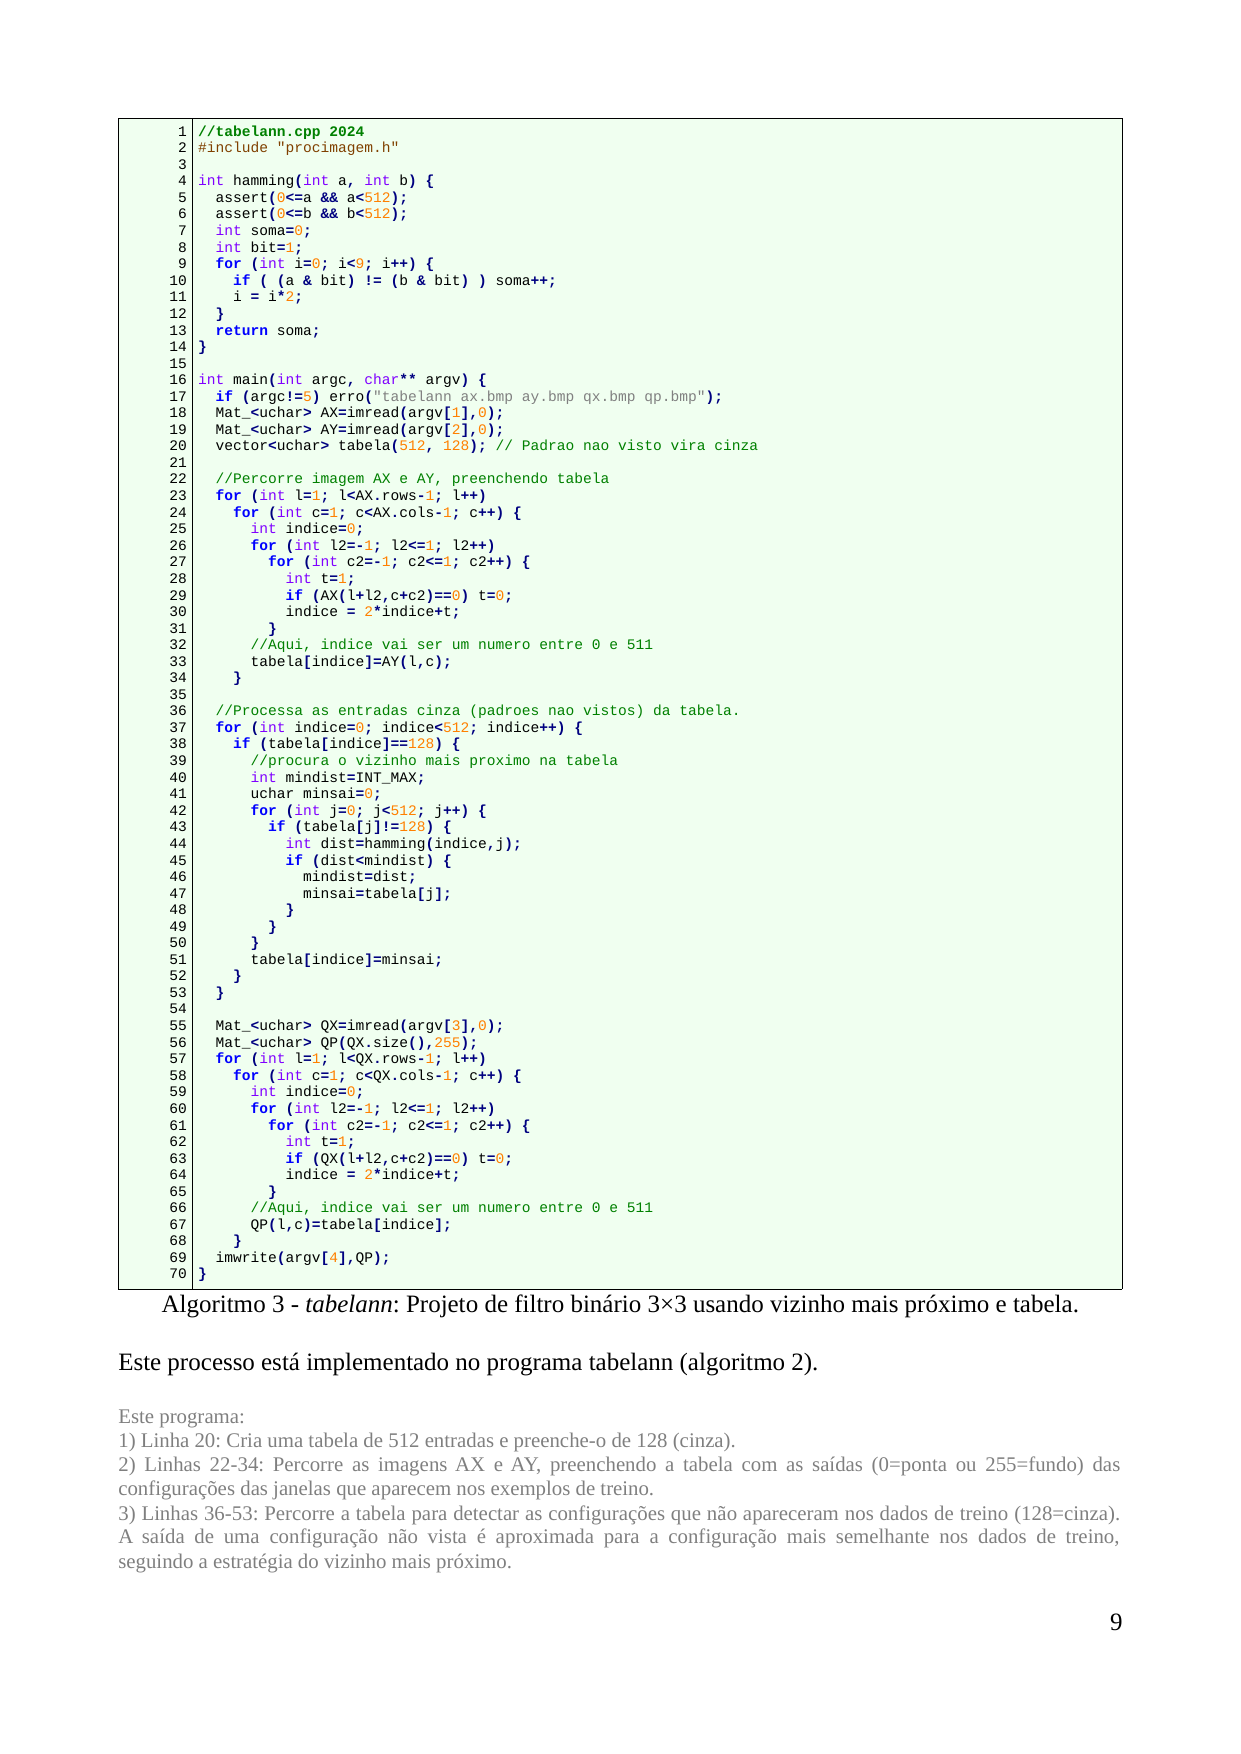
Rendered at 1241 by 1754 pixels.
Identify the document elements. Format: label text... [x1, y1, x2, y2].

text 3) Linhas 36-53: Percorre a tabela para detectar as configurações que não apareceram nos dados de treino (128=cinza). A saída de uma configuração não vista é aproximada para a configuração mais semelhante nos dados de treino, seguindo a estratégia do vizinho mais próximo. [118, 1500, 1122, 1573]
text Este programa: [118, 1404, 1122, 1428]
table_header 1 2 3 4 5 6 7 8 9 10 11 12 13 14 15 16 17 18 19 20 21 22 23 24 25 26 27 28 29 30 31 32 33 34 35 36 37 38 39 40 41 42 43 44 45 46 47 48 49 50 51 52 53 54 55 56 57 58 59 60 61 62 63 64 65 66 67 68 69 70 [119, 119, 192, 1289]
text Algoritmo 3 - tabelann: Projeto de filtro binário 3×3 usando vizinho mais próximo e tabela. [118, 1290, 1122, 1318]
text 1) Linha 20: Cria uma tabela de 512 entradas e preenche-o de 128 (cinza). [118, 1428, 1122, 1452]
text Este processo está implementado no programa tabelann (algoritmo 2). [118, 1347, 1122, 1375]
text 2) Linhas 22-34: Percorre as imagens AX e AY, preenchendo a tabela com as saídas (0=ponta ou 255=fundo) das configurações das janelas que aparecem nos exemplos de treino. [118, 1452, 1122, 1500]
table_header //tabelann.cpp 2024 #include "procimagem.h" int hamming(int a, int b) { assert(0<=a && a<512); assert(0<=b && b<512); int soma=0; int bit=1; for (int i=0; i<9; i++) { if ( (a & bit) != (b & bit) ) soma++; i = i*2; } return soma; } int main(int argc, char** argv) { if (argc!=5) erro("tabelann ax.bmp ay.bmp qx.bmp qp.bmp"); Mat_<uchar> AX=imread(argv[1],0); Mat_<uchar> AY=imread(argv[2],0); vector<uchar> tabela(512, 128); // Padrao nao visto vira cinza //Percorre imagem AX e AY, preenchendo tabela for (int l=1; l<AX.rows-1; l++) for (int c=1; c<AX.cols-1; c++) { int indice=0; for (int l2=-1; l2<=1; l2++) for (int c2=-1; c2<=1; c2++) { int t=1; if (AX(l+l2,c+c2)==0) t=0; indice = 2*indice+t; } //Aqui, indice vai ser um numero entre 0 e 511 tabela[indice]=AY(l,c); } //Processa as entradas cinza (padroes nao vistos) da tabela. for (int indice=0; indice<512; indice++) { if (tabela[indice]==128) { //procura o vizinho mais proximo na tabela int mindist=INT_MAX; uchar minsai=0; for (int j=0; j<512; j++) { if (tabela[j]!=128) { int dist=hamming(indice,j); if (dist<mindist) { mindist=dist; minsai=tabela[j]; } } } tabela[indice]=minsai; } } Mat_<uchar> QX=imread(argv[3],0); Mat_<uchar> QP(QX.size(),255); for (int l=1; l<QX.rows-1; l++) for (int c=1; c<QX.cols-1; c++) { int indice=0; for (int l2=-1; l2<=1; l2++) for (int c2=-1; c2<=1; c2++) { int t=1; if (QX(l+l2,c+c2)==0) t=0; indice = 2*indice+t; } //Aqui, indice vai ser um numero entre 0 e 511 QP(l,c)=tabela[indice]; } imwrite(argv[4],QP); } [193, 119, 1122, 1289]
